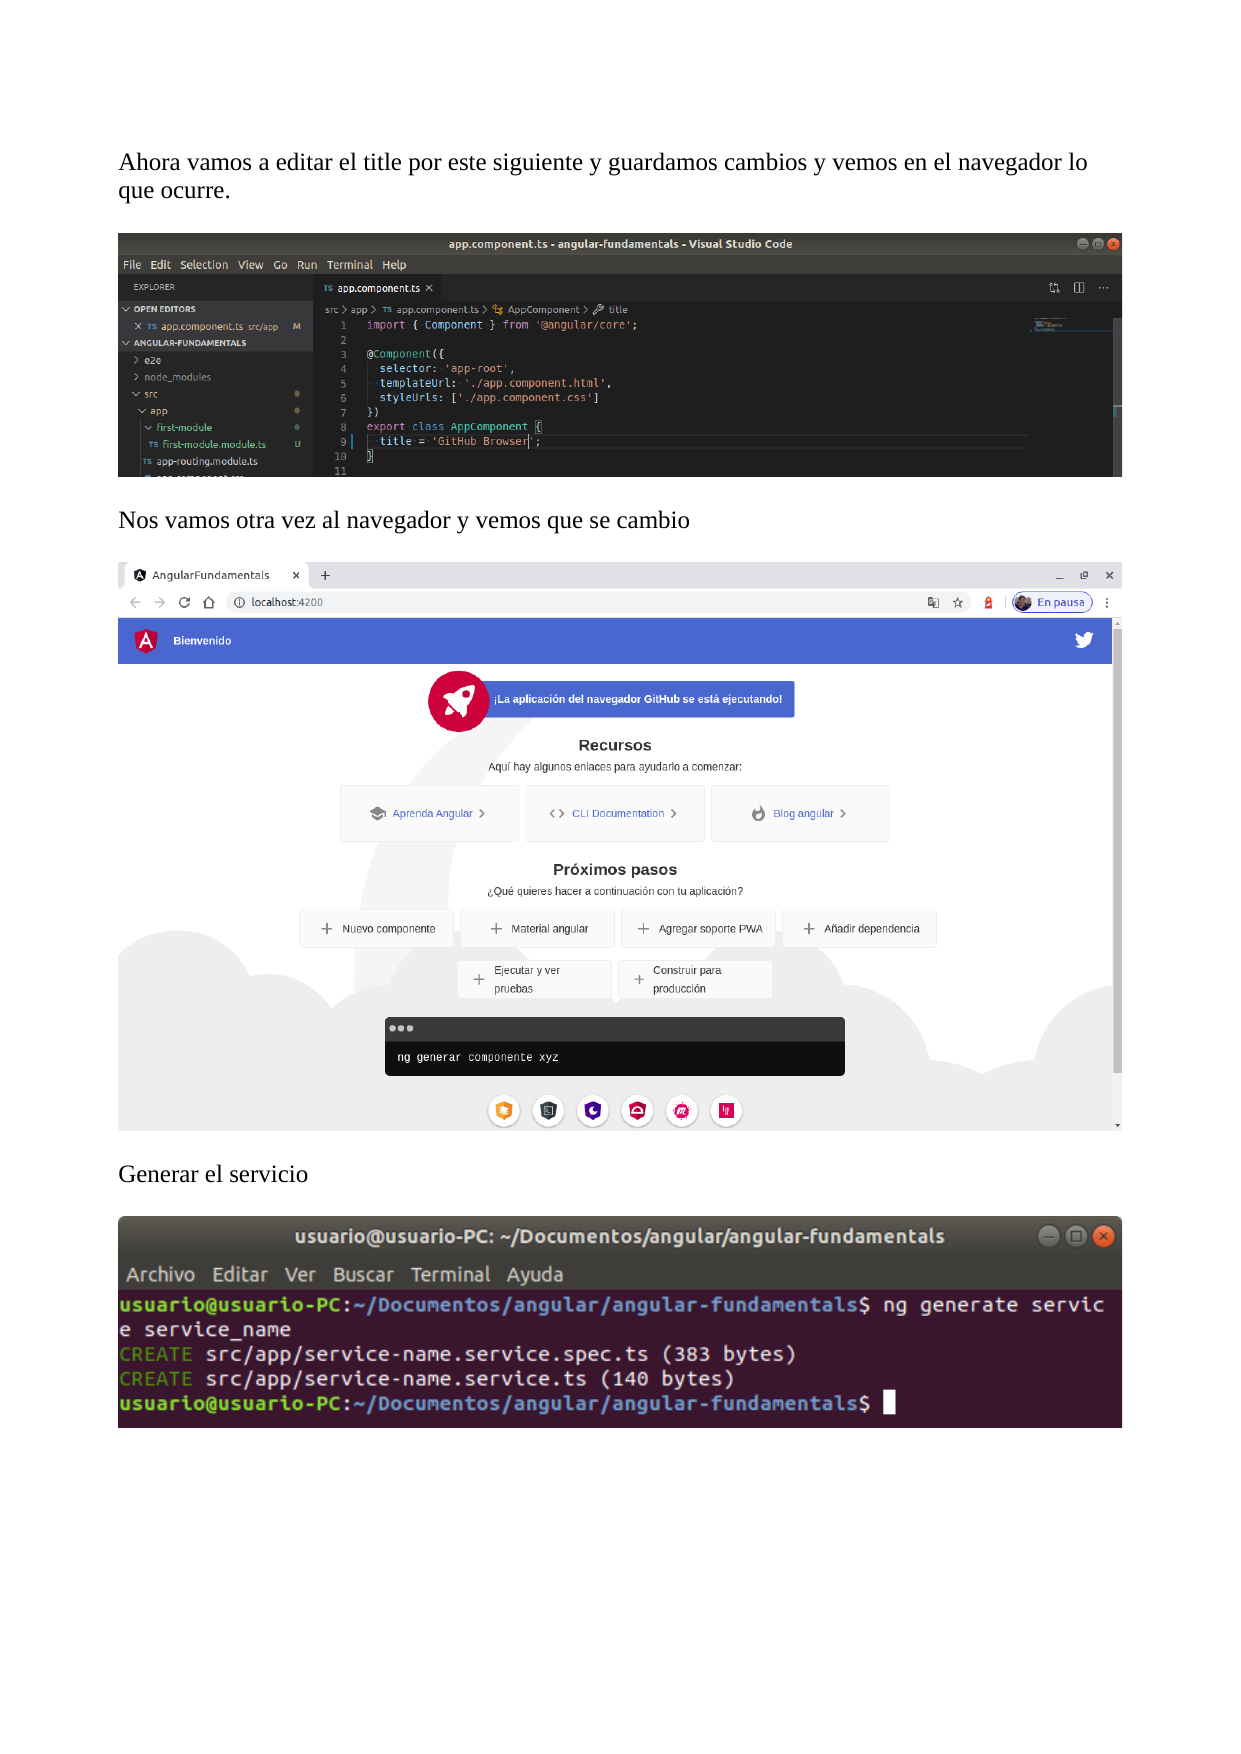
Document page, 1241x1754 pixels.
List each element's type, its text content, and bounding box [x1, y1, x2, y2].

text Generar el servicio [118, 1159, 1122, 1188]
picture [118, 233, 1123, 477]
picture [118, 1216, 1123, 1428]
text Ahora vamos a editar el title por este siguiente y guardamos cambios y vemos en el navegador lo que ocurre. [118, 147, 1122, 204]
text Nos vamos otra vez al navegador y vemos que se cambio [118, 505, 1122, 534]
picture [118, 562, 1123, 1131]
